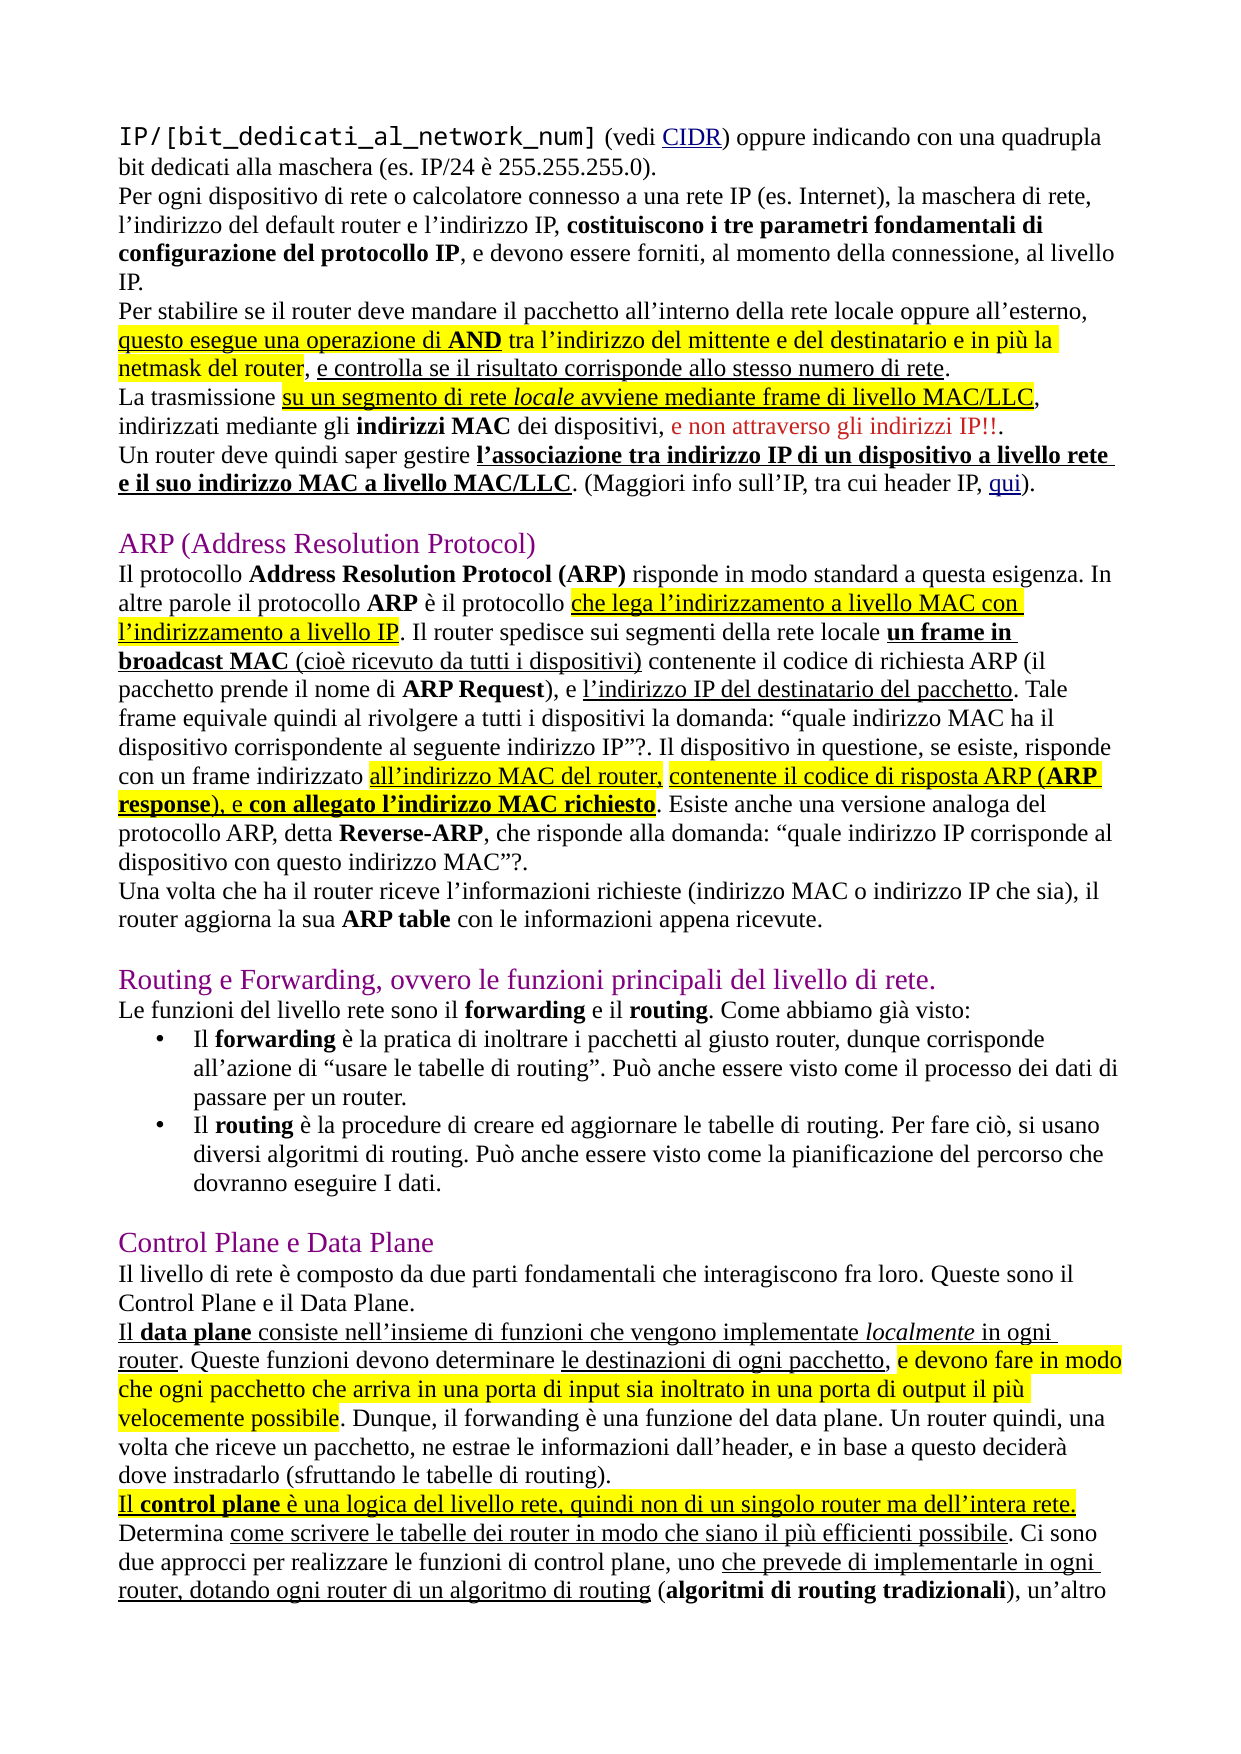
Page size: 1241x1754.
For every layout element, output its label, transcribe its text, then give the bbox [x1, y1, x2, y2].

text Un router deve quindi saper gestire l’associazione tra indirizzo IP di un dispositivo a livello rete e il suo indirizzo MAC a livello MAC/LLC. (Maggiori info sull’IP, tra cui header IP, qui). [118, 440, 1122, 497]
text Per stabilire se il router deve mandare il pacchetto all’interno della rete locale oppure all’esterno, questo esegue una operazione di AND tra l’indirizzo del mittente e del destinatario e in più la netmask del router, e controlla se il risultato corrisponde allo stesso numero di rete. [118, 296, 1122, 382]
text Routing e Forwarding, ovvero le funzioni principali del livello di rete. [118, 962, 1122, 996]
text Per ogni dispositivo di rete o calcolatore connesso a una rete IP (es. Internet), la maschera di rete, l’indirizzo del default router e l’indirizzo IP, costituiscono i tre parametri fondamentali di configurazione del protocollo IP, e devono essere forniti, al momento della connessione, al livello IP. [118, 181, 1122, 296]
text Control Plane e Data Plane [118, 1226, 1122, 1259]
text Il protocollo Address Resolution Protocol (ARP) risponde in modo standard a questa esigenza. In altre parole il protocollo ARP è il protocollo che lega l’indirizzamento a livello MAC con l’indirizzamento a livello IP. Il router spedisce sui segmenti della rete locale un frame in broadcast MAC (cioè ricevuto da tutti i dispositivi) contenente il codice di richiesta ARP (il pacchetto prende il nome di ARP Request), e l’indirizzo IP del destinatario del pacchetto. Tale frame equivale quindi al rivolgere a tutti i dispositivi la domanda: “quale indirizzo MAC ha il dispositivo corrispondente al seguente indirizzo IP”?. Il dispositivo in questione, se esiste, risponde con un frame indirizzato all’indirizzo MAC del router, contenente il codice di risposta ARP (ARP response), e con allegato l’indirizzo MAC richiesto. Esiste anche una versione analoga del protocollo ARP, detta Reverse-ARP, che risponde alla domanda: “quale indirizzo IP corrisponde al dispositivo con questo indirizzo MAC”?. [118, 559, 1122, 876]
text Le funzioni del livello rete sono il forwarding e il routing. Come abbiamo già visto: [118, 996, 1122, 1024]
text Una volta che ha il router riceve l’informazioni richieste (indirizzo MAC o indirizzo IP che sia), il router aggiorna la sua ARP table con le informazioni appena ricevute. [118, 876, 1122, 933]
list Il forwarding è la pratica di inoltrare i pacchetti al giusto router, dunque corrisponde all’azione di “usare le tabelle di routing”. Può anche essere visto come il processo dei dati di passare per un router. [156, 1024, 1122, 1111]
text La trasmissione su un segmento di rete locale avviene mediante frame di livello MAC/LLC, indirizzati mediante gli indirizzi MAC dei dispositivi, e non attraverso gli indirizzi IP!!. [118, 382, 1122, 440]
text ARP (Address Resolution Protocol) [118, 526, 1122, 559]
text IP/[bit_dedicati_al_network_num] (vedi CIDR) oppure indicando con una quadrupla bit dedicati alla maschera (es. IP/24 è 255.255.255.0). [118, 118, 1122, 181]
text Il control plane è una logica del livello rete, quindi non di un singolo router ma dell’intera rete. Determina come scrivere le tabelle dei router in modo che siano il più efficienti possibile. Ci sono due approcci per realizzare le funzioni di control plane, uno che prevede di implementarle in ogni router, dotando ogni router di un algoritmo di routing (algoritmi di routing tradizionali), un’altro [118, 1489, 1122, 1604]
text Il data plane consiste nell’insieme di funzioni che vengono implementate localmente in ogni router. Queste funzioni devono determinare le destinazioni di ogni pacchetto, e devono fare in modo che ogni pacchetto che arriva in una porta di input sia inoltrato in una porta di output il più velocemente possibile. Dunque, il forwanding è una funzione del data plane. Un router quindi, una volta che riceve un pacchetto, ne estrae le informazioni dall’header, e in base a questo deciderà dove instradarlo (sfruttando le tabelle di routing). [118, 1317, 1122, 1489]
list Il routing è la procedure di creare ed aggiornare le tabelle di routing. Per fare ciò, si usano diversi algoritmi di routing. Può anche essere visto come la pianificazione del percorso che dovranno eseguire I dati. [156, 1111, 1122, 1197]
text Il livello di rete è composto da due parti fondamentali che interagiscono fra loro. Queste sono il Control Plane e il Data Plane. [118, 1259, 1122, 1317]
